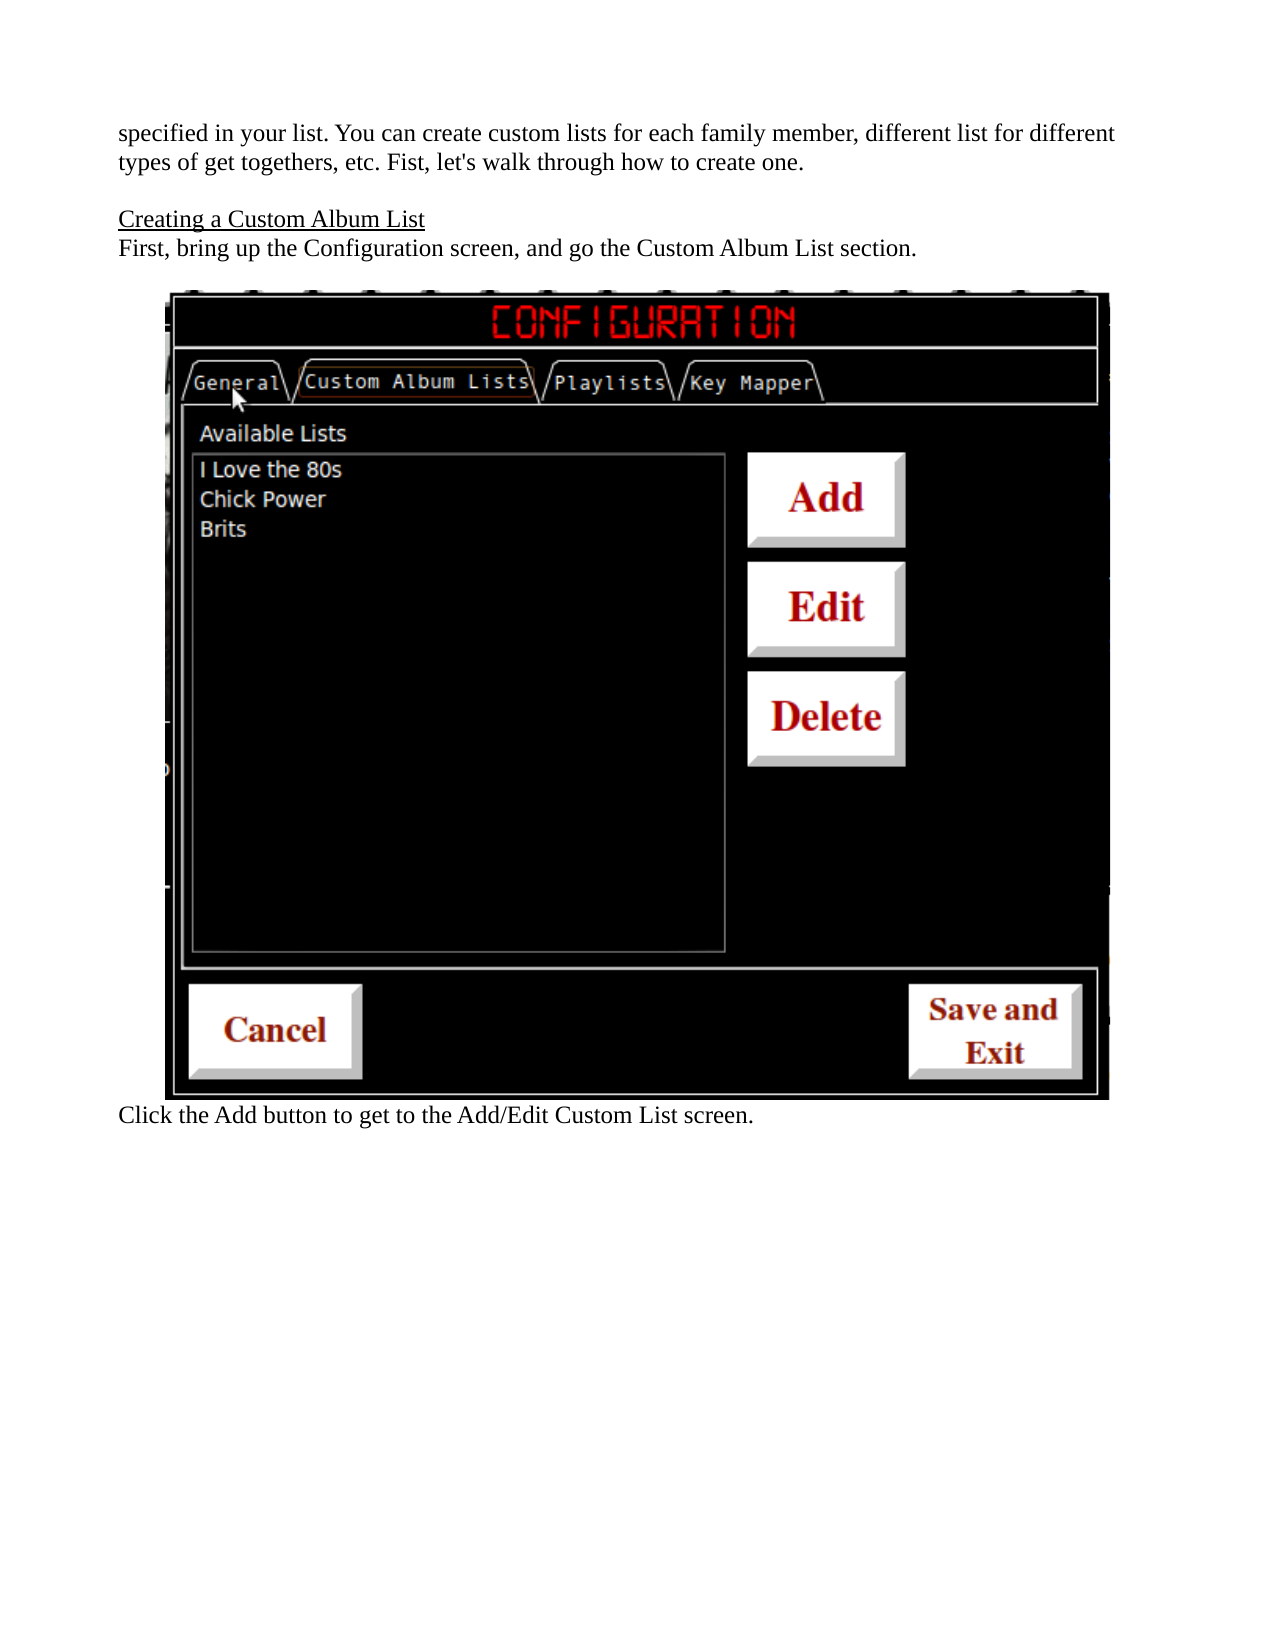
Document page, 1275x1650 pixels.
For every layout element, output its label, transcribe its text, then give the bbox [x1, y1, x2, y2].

text First, bring up the Configuration screen, and go the Custom Album List section. [118, 233, 1157, 262]
text Click the Add button to get to the Add/Edit Custom List screen. [118, 874, 1157, 1129]
text specified in your list. You can create custom lists for each family member, different list for different types of get togethers, etc. Fist, let's walk through how to create one. [118, 118, 1157, 176]
text Creating a Custom Album List [118, 204, 1157, 233]
picture [165, 290, 1111, 1100]
